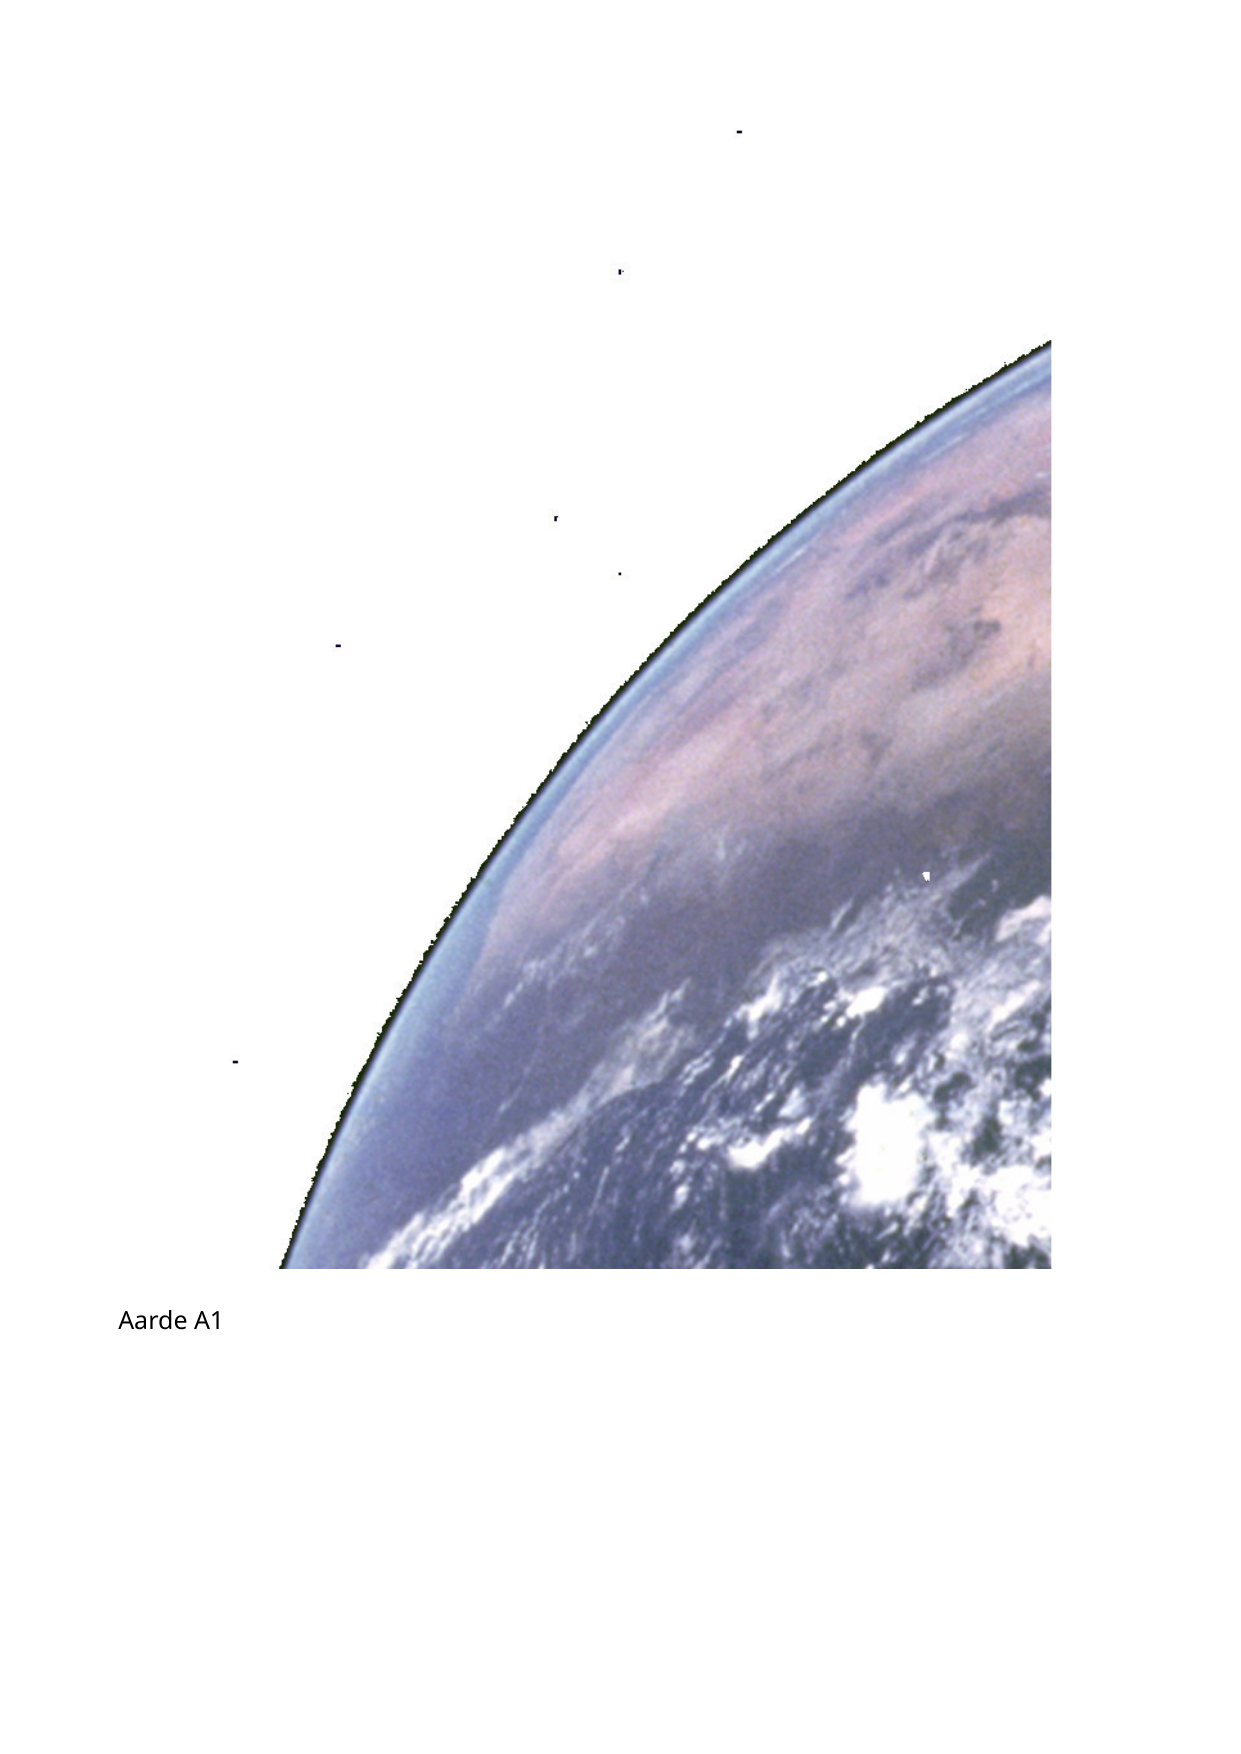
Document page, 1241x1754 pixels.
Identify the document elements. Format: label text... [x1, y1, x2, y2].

picture [188, 118, 1052, 1269]
text Aarde A1 [118, 1302, 1122, 1337]
